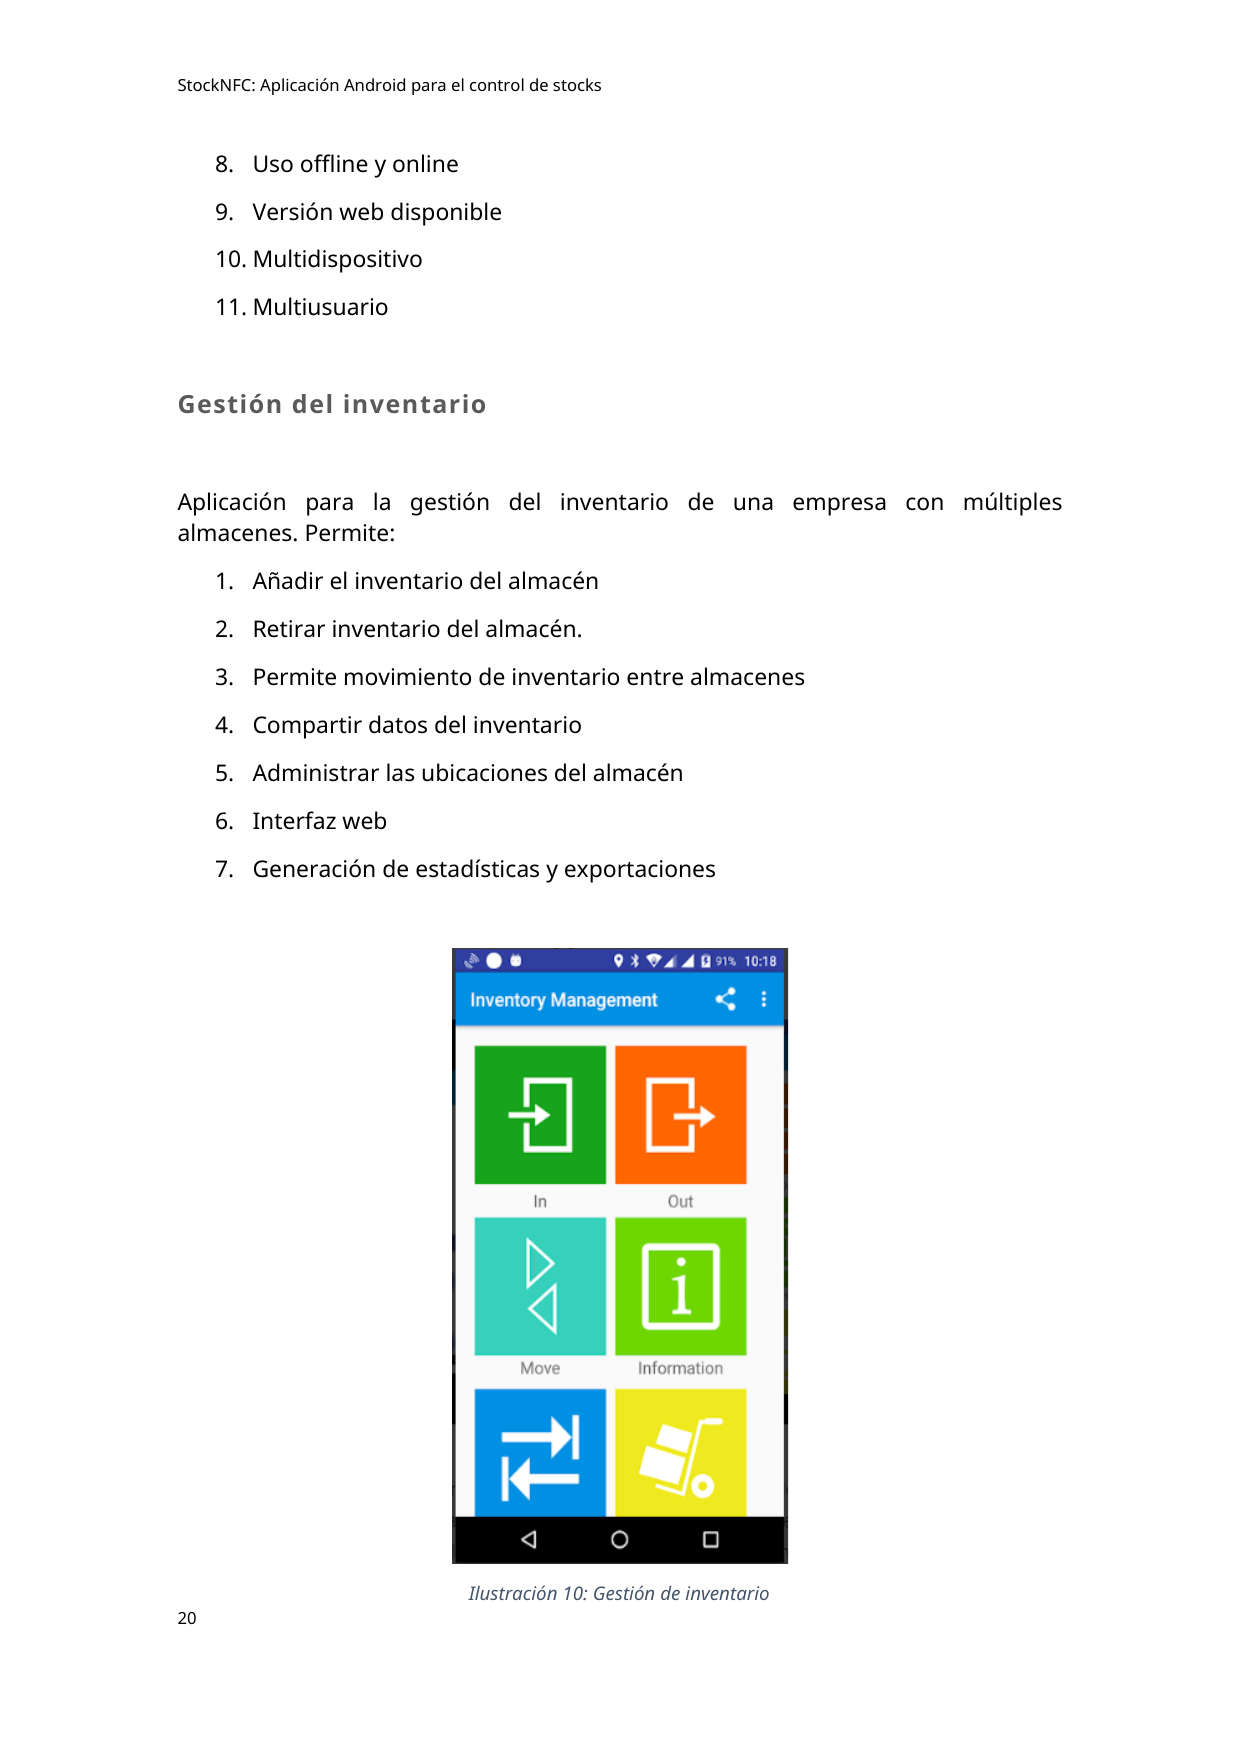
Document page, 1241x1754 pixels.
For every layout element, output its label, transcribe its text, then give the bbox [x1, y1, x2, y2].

list Añadir el inventario del almacén [215, 565, 1063, 596]
list Multiusuario [215, 291, 1063, 323]
list Uso offline y online [215, 148, 1063, 179]
list Generación de estadísticas y exportaciones [215, 852, 1063, 884]
list Multidispositivo [215, 243, 1063, 275]
list Permite movimiento de inventario entre almacenes [215, 661, 1063, 692]
list Compartir datos del inventario [215, 709, 1063, 740]
list Administrar las ubicaciones del almacén [215, 757, 1063, 788]
text Aplicación para la gestión del inventario de una empresa con múltiples almacenes. Permite: [177, 486, 1063, 548]
text Ilustración 10: Gestión de inventario [177, 1581, 1063, 1606]
text Gestión del inventario [177, 387, 1063, 421]
list Interfaz web [215, 804, 1063, 836]
list Retirar inventario del almacén. [215, 613, 1063, 644]
list Versión web disponible [215, 196, 1063, 227]
